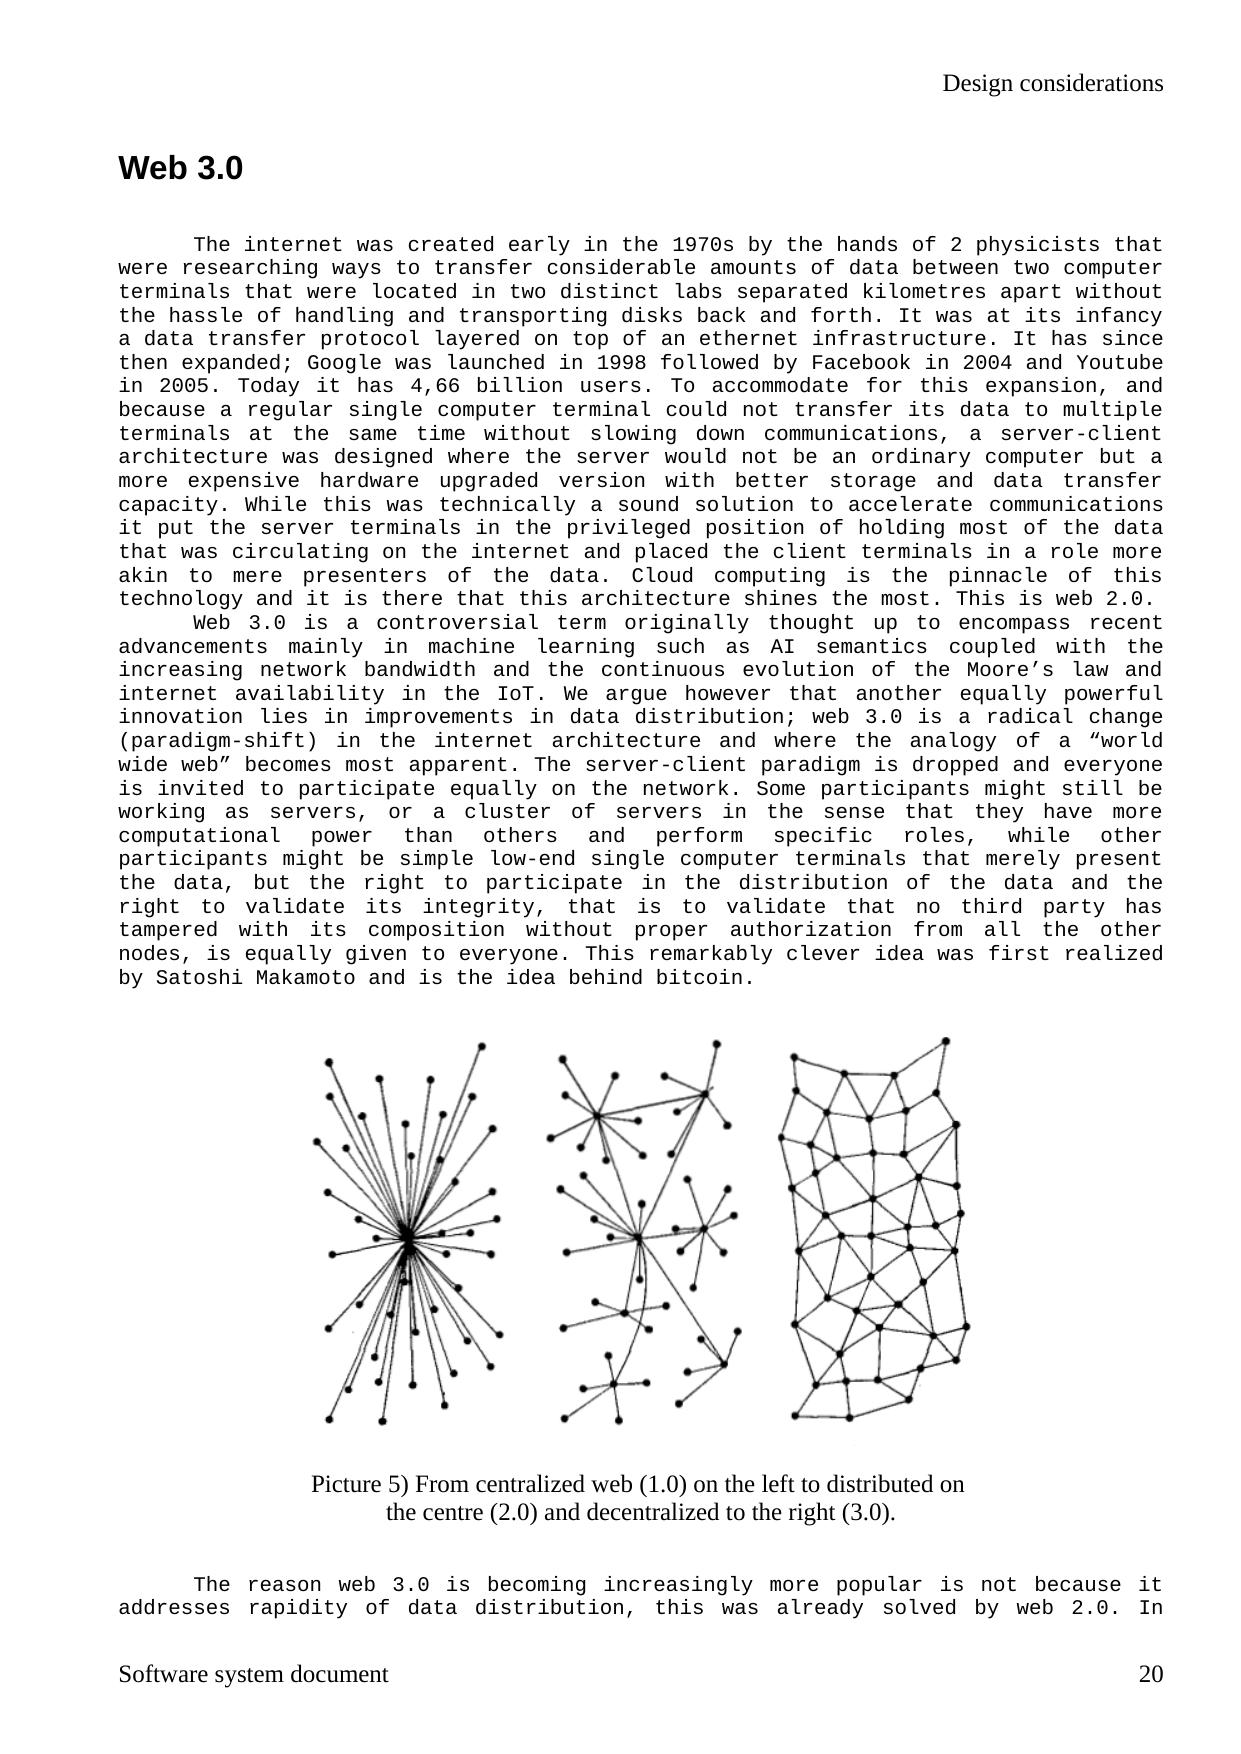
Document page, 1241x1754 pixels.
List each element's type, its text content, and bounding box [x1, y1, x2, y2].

subtitle Web 3.0 [118, 148, 1164, 186]
text Web 3.0 is a controversial term originally thought up to encompass recent advancements mainly in machine learning such as AI semantics coupled with the increasing network bandwidth and the continuous evolution of the Moore’s law and internet availability in the IoT. We argue however that another equally powerful innovation lies in improvements in data distribution; web 3.0 is a radical change (paradigm-shift) in the internet architecture and where the analogy of a “world wide web” becomes most apparent. The server-client paradigm is dropped and everyone is invited to participate equally on the network. Some participants might still be working as servers, or a cluster of servers in the sense that they have more computational power than others and perform specific roles, while other participants might be simple low-end single computer terminals that merely present the data, but the right to participate in the distribution of the data and the right to validate its integrity, that is to validate that no third party has tampered with its composition without proper authorization from all the other nodes, is equally given to everyone. This remarkably clever idea was first realized by Satoshi Makamoto and is the idea behind bitcoin. [118, 612, 1164, 990]
text the centre (2.0) and decentralized to the right (3.0). [118, 1497, 1164, 1526]
text Picture 5) From centralized web (1.0) on the left to distributed on [118, 1469, 1164, 1497]
text The reason web 3.0 is becoming increasingly more popular is not because it addresses rapidity of data distribution, this was already solved by web 2.0. In [118, 1573, 1164, 1621]
text The internet was created early in the 1970s by the hands of 2 physicists that were researching ways to transfer considerable amounts of data between two computer terminals that were located in two distinct labs separated kilometres apart without the hassle of handling and transporting disks back and forth. It was at its infancy a data transfer protocol layered on top of an ethernet infrastructure. It has since then expanded; Google was launched in 1998 followed by Facebook in 2004 and Youtube in 2005. Today it has 4,66 billion users. To accommodate for this expansion, and because a regular single computer terminal could not transfer its data to multiple terminals at the same time without slowing down communications, a server-client architecture was designed where the server would not be an ordinary computer but a more expensive hardware upgraded version with better storage and data transfer capacity. While this was technically a sound solution to accelerate communications it put the server terminals in the privileged position of holding most of the data that was circulating on the internet and placed the client terminals in a role more akin to mere presenters of the data. Cloud computing is the pinnacle of this technology and it is there that this architecture shines the most. This is web 2.0. [118, 234, 1164, 612]
picture [301, 1037, 981, 1446]
